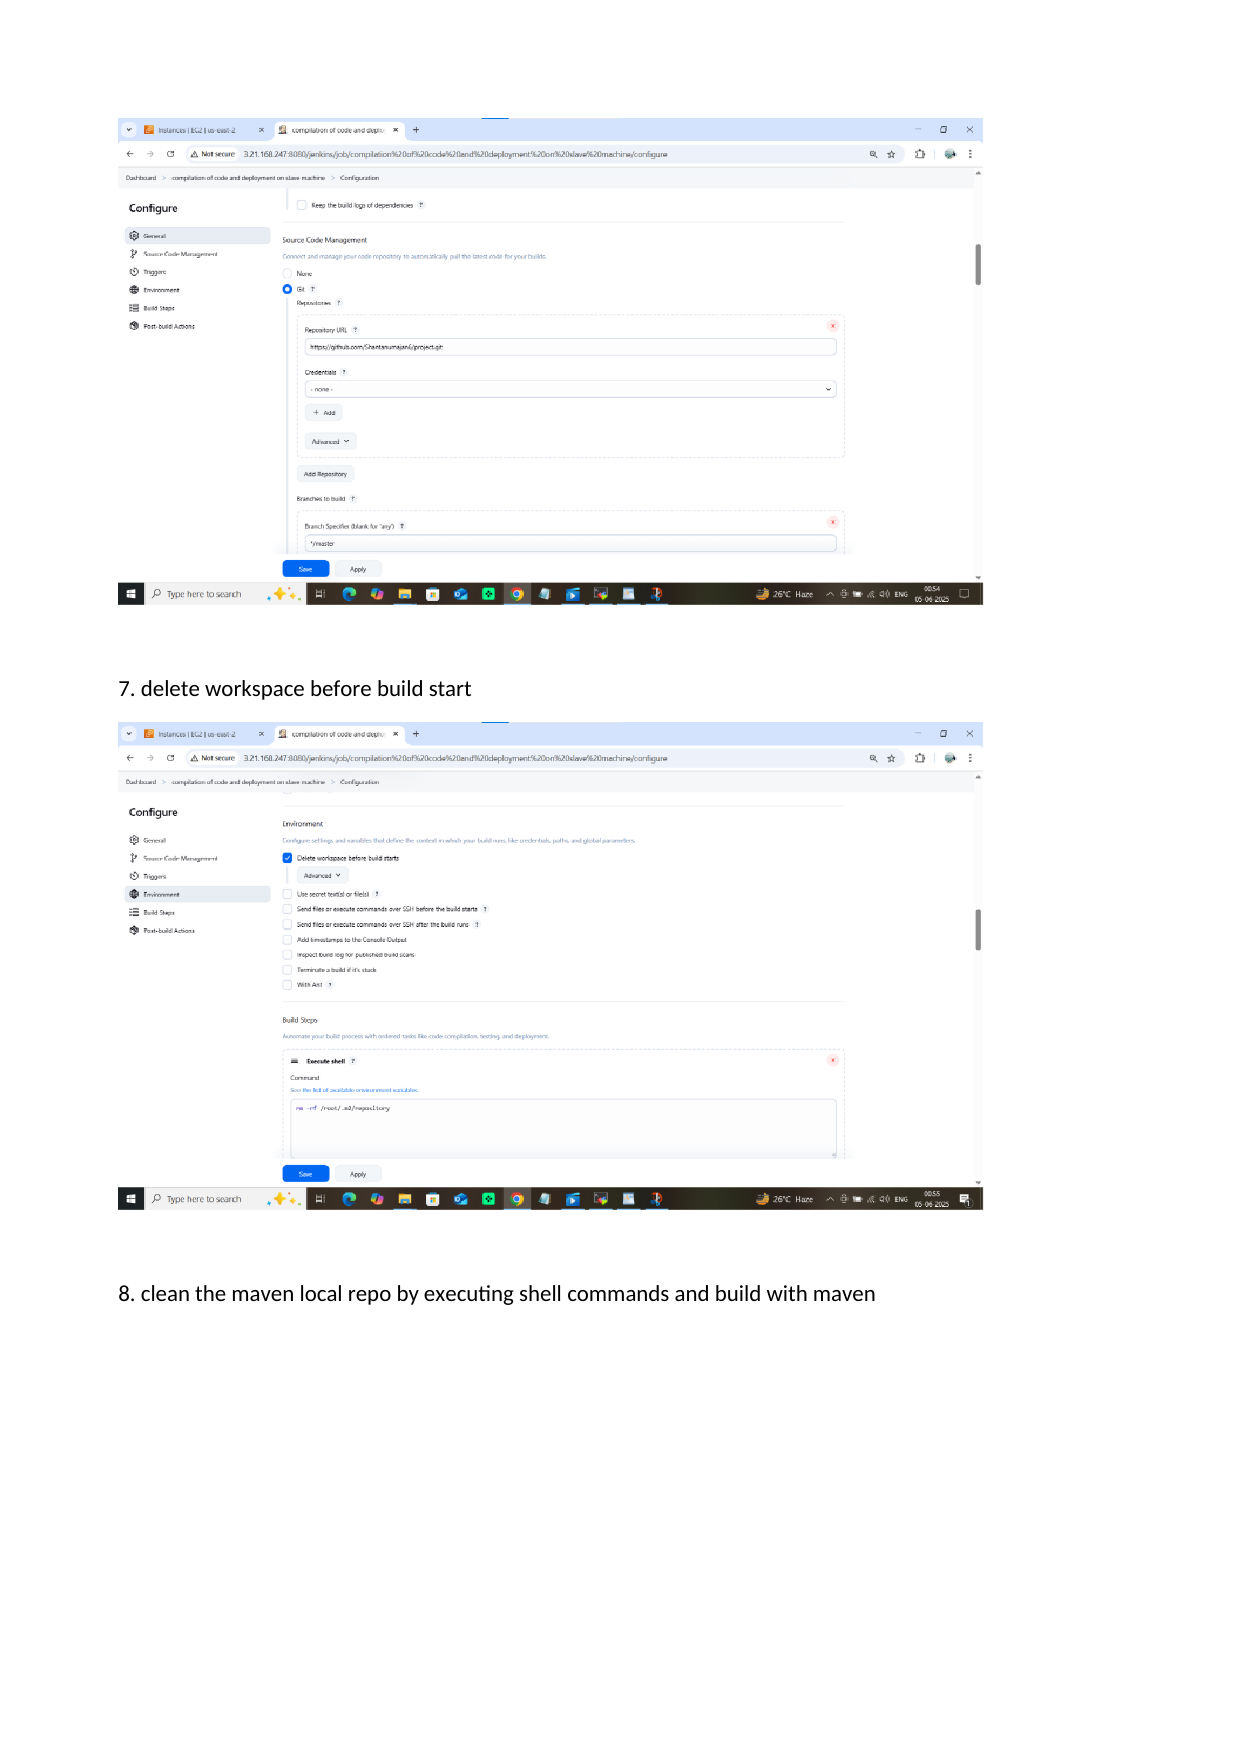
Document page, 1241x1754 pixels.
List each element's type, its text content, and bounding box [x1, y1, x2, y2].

text 7. delete workspace before build start [118, 674, 1122, 702]
text 8. clean the maven local repo by executing shell commands and build with maven [118, 1279, 1122, 1307]
